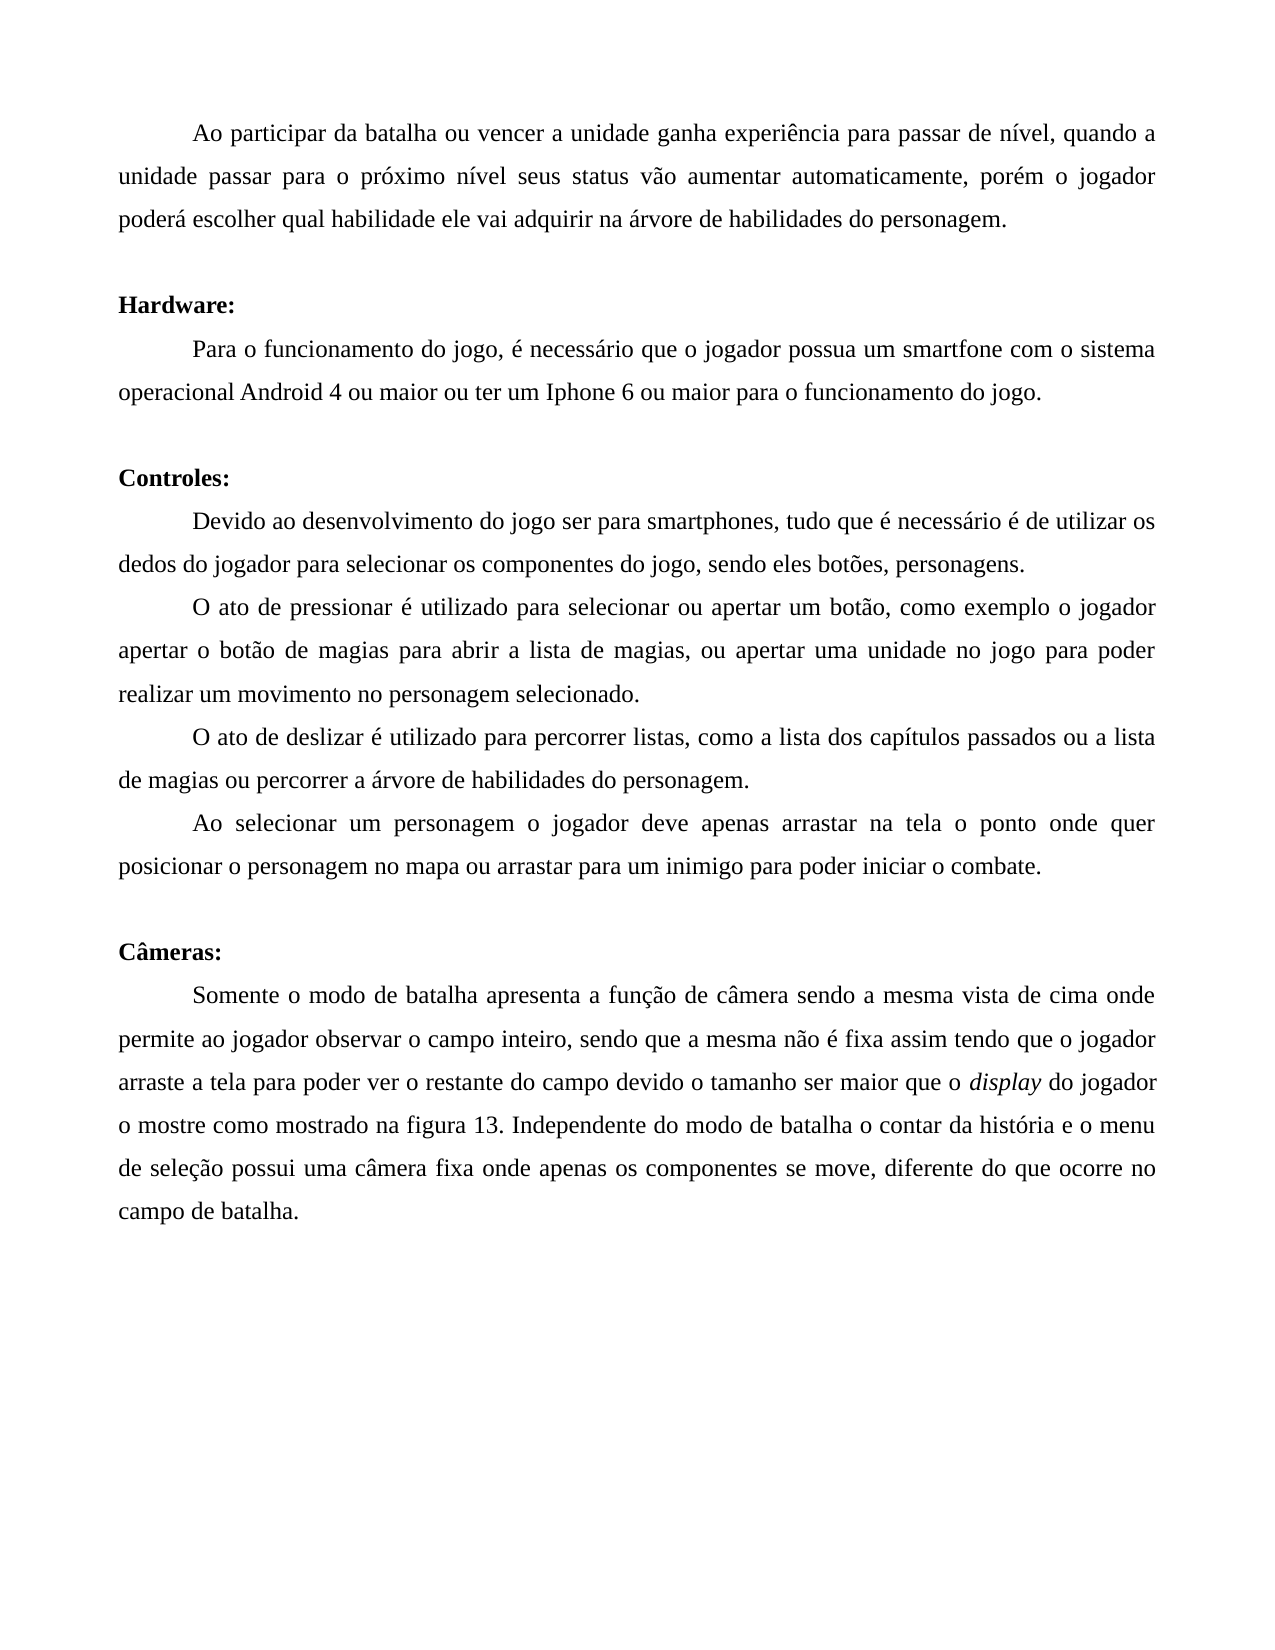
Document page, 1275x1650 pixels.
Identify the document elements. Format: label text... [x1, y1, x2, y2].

text O ato de pressionar é utilizado para selecionar ou apertar um botão, como exemplo o jogador apertar o botão de magias para abrir a lista de magias, ou apertar uma unidade no jogo para poder realizar um movimento no personagem selecionado. [118, 592, 1157, 707]
text Hardware: [118, 291, 1157, 319]
text Câmeras: [118, 937, 1157, 966]
text Ao selecionar um personagem o jogador deve apenas arrastar na tela o ponto onde quer posicionar o personagem no mapa ou arrastar para um inimigo para poder iniciar o combate. [118, 808, 1157, 880]
text Devido ao desenvolvimento do jogo ser para smartphones, tudo que é necessário é de utilizar os dedos do jogador para selecionar os componentes do jogo, sendo eles botões, personagens. [118, 506, 1157, 578]
text Ao participar da batalha ou vencer a unidade ganha experiência para passar de nível, quando a unidade passar para o próximo nível seus status vão aumentar automaticamente, porém o jogador poderá escolher qual habilidade ele vai adquirir na árvore de habilidades do personagem. [118, 118, 1157, 233]
text Somente o modo de batalha apresenta a função de câmera sendo a mesma vista de cima onde permite ao jogador observar o campo inteiro, sendo que a mesma não é fixa assim tendo que o jogador arraste a tela para poder ver o restante do campo devido o tamanho ser maior que o display do jogador o mostre como mostrado na figura 13. Independente do modo de batalha o contar da história e o menu de seleção possui uma câmera fixa onde apenas os componentes se move, diferente do que ocorre no campo de batalha. [118, 981, 1157, 1225]
text O ato de deslizar é utilizado para percorrer listas, como a lista dos capítulos passados ou a lista de magias ou percorrer a árvore de habilidades do personagem. [118, 722, 1157, 794]
text Controles: [118, 463, 1157, 492]
text Para o funcionamento do jogo, é necessário que o jogador possua um smartfone com o sistema operacional Android 4 ou maior ou ter um Iphone 6 ou maior para o funcionamento do jogo. [118, 334, 1157, 406]
